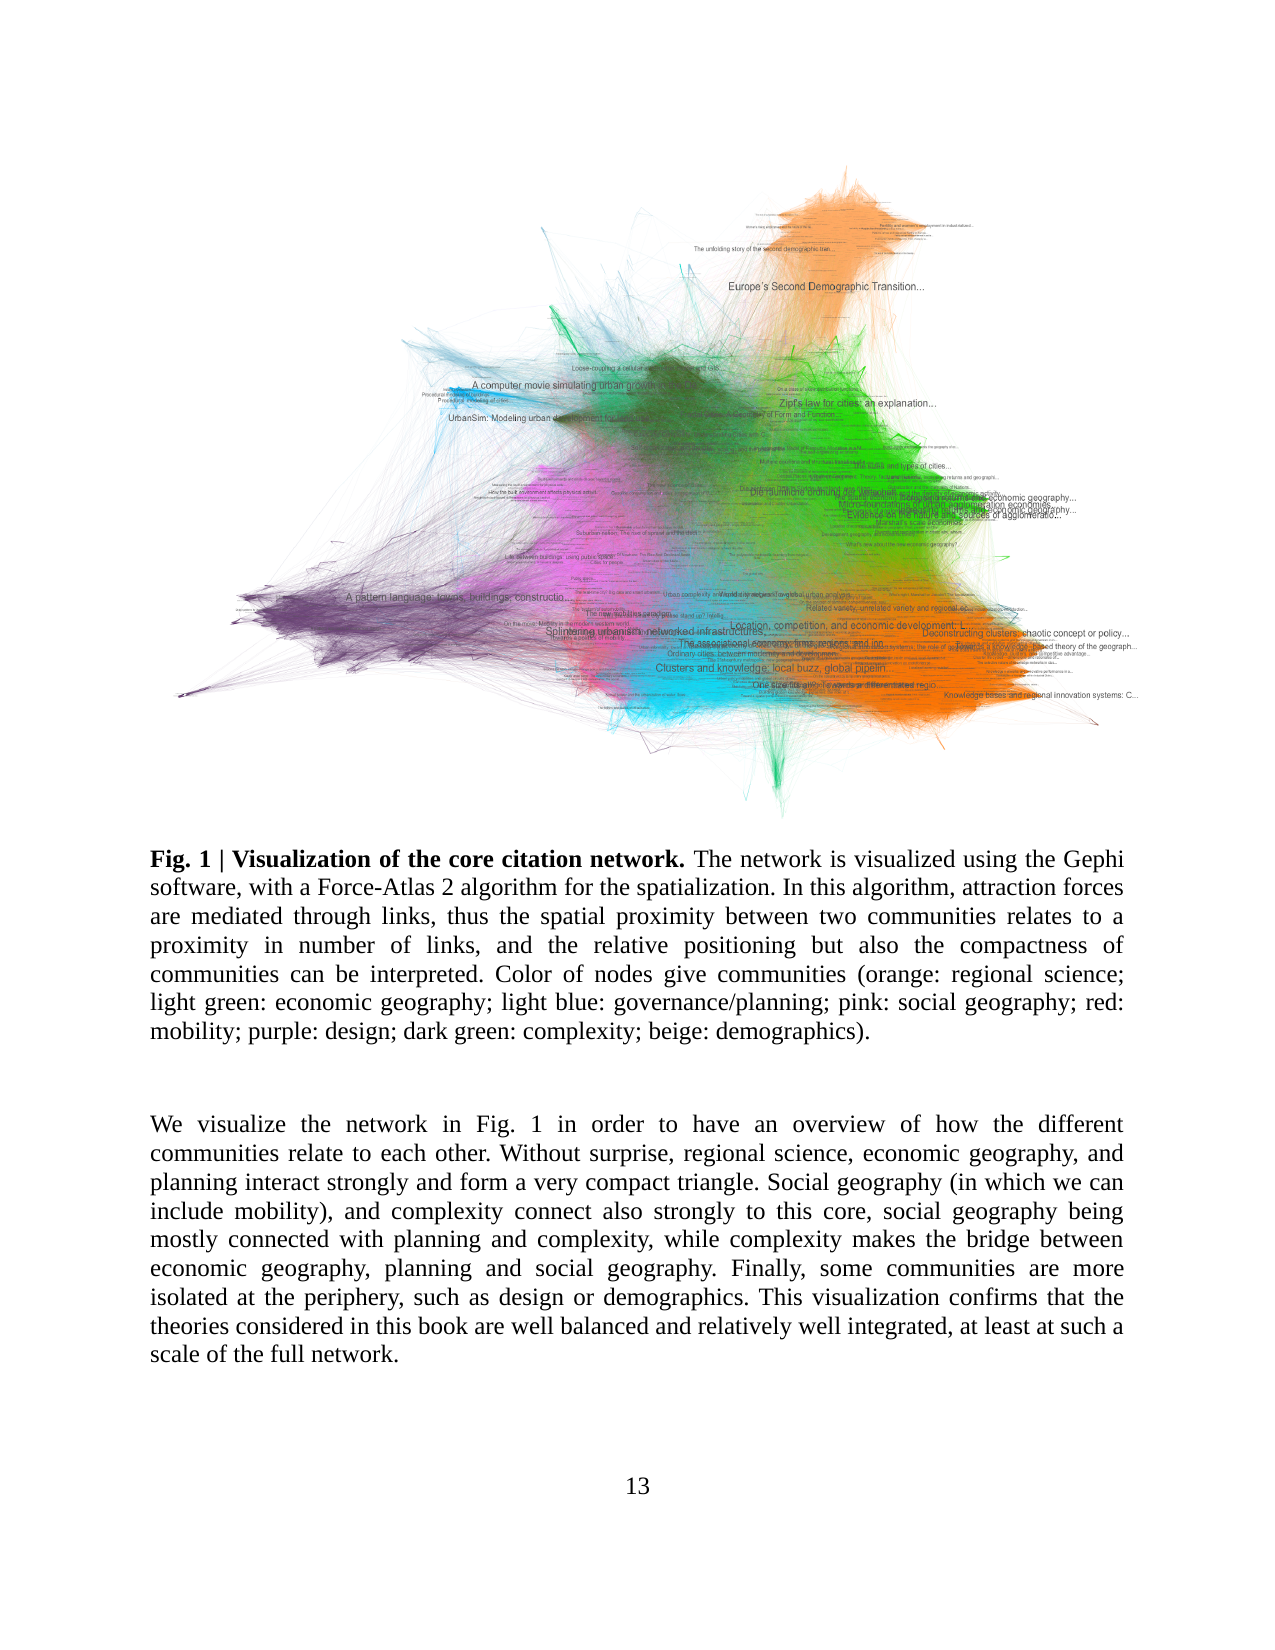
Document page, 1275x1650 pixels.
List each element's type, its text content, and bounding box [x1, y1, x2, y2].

text We visualize the network in Fig. 1 in order to have an overview of how the different communities relate to each other. Without surprise, regional science, economic geography, and planning interact strongly and form a very compact triangle. Social geography (in which we can include mobility), and complexity connect also strongly to this core, social geography being mostly connected with planning and complexity, while complexity makes the bridge between economic geography, planning and social geography. Finally, some communities are more isolated at the periphery, such as design or demographics. This visualization confirms that the theories considered in this book are well balanced and relatively well integrated, at least at such a scale of the full network. [150, 1109, 1125, 1368]
text Fig. 1 | Visualization of the core citation network. The network is visualized using the Gephi software, with a Force-Atlas 2 algorithm for the spatialization. In this algorithm, attraction forces are mediated through links, thus the spatial proximity between two communities relates to a proximity in number of links, and the relative positioning but also the compactness of communities can be interpreted. Color of nodes give communities (orange: regional science; light green: economic geography; light blue: governance/planning; pink: social geography; red: mobility; purple: design; dark green: complexity; beige: demographics). [150, 844, 1125, 1045]
picture [0, 139, 1275, 844]
